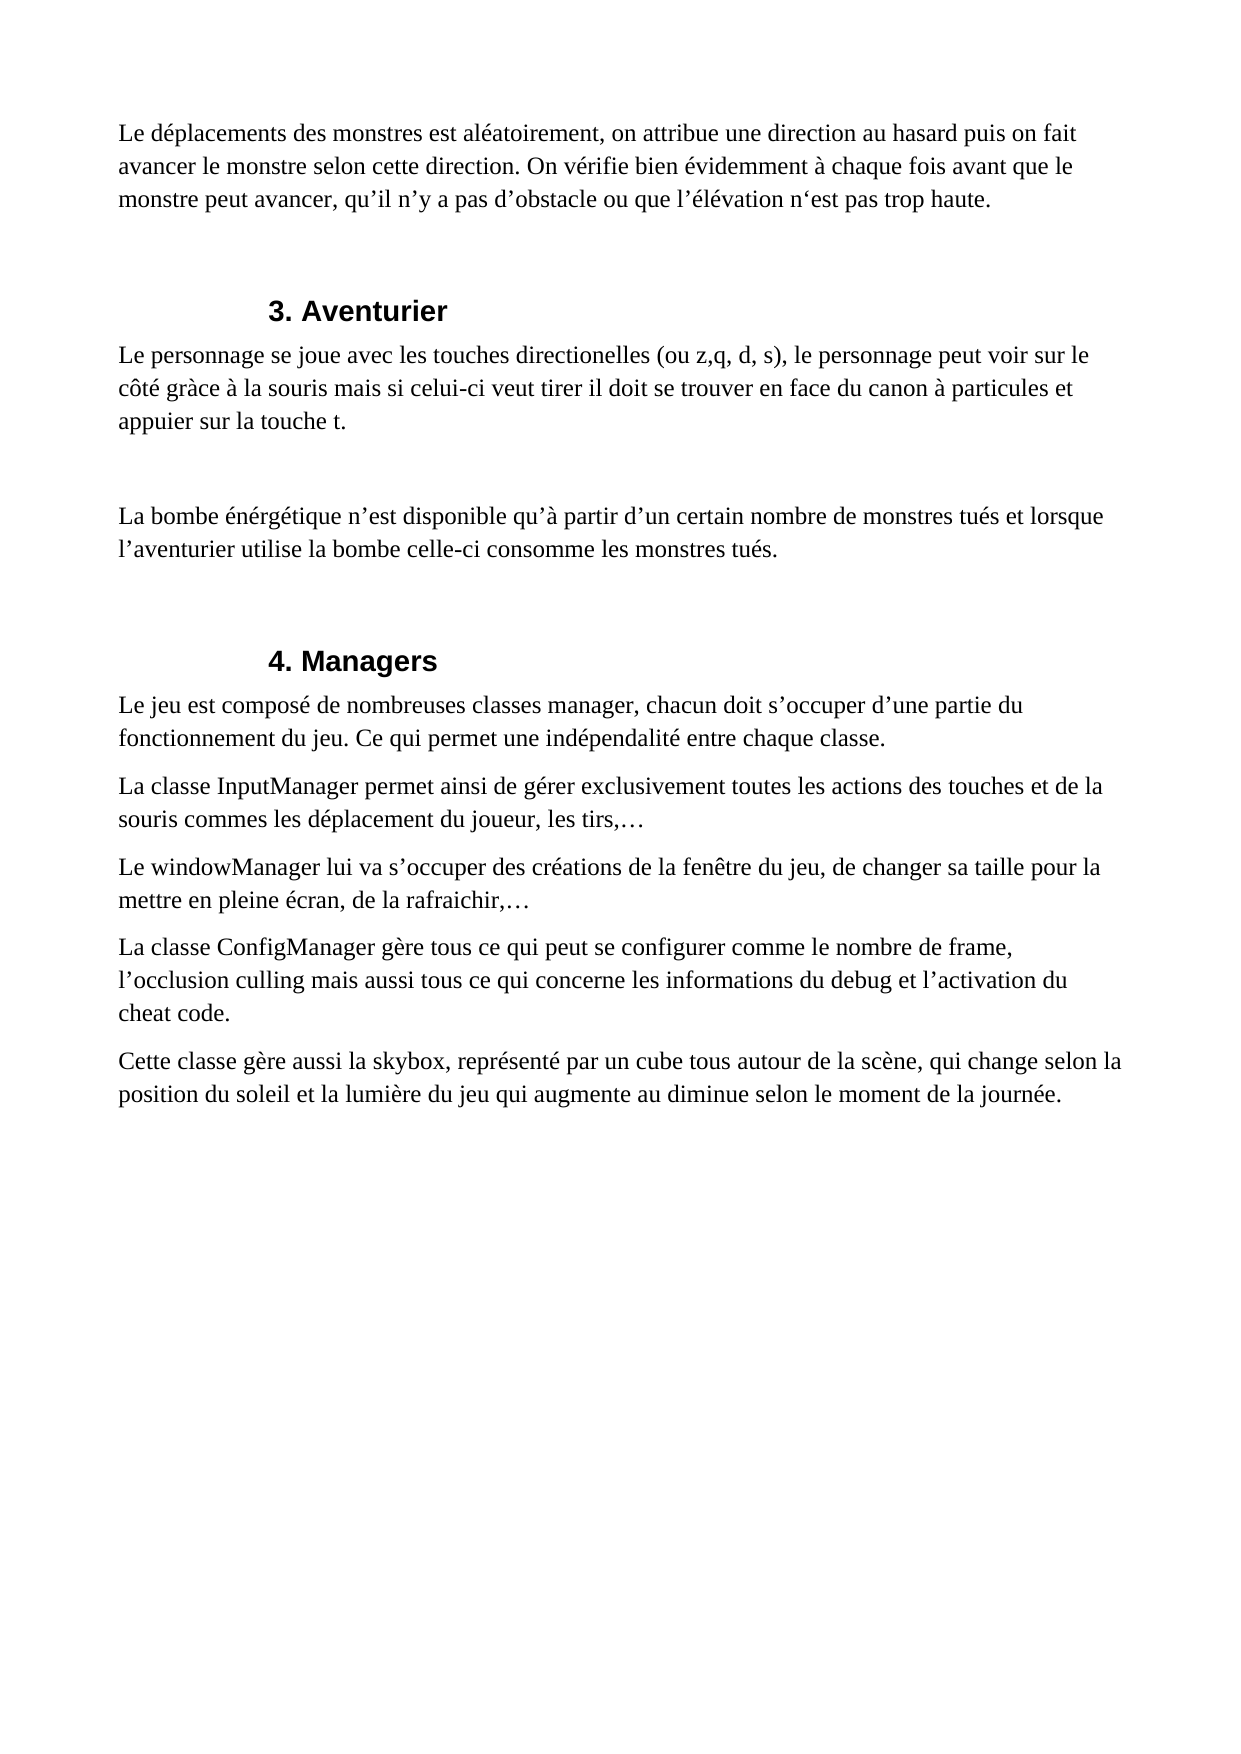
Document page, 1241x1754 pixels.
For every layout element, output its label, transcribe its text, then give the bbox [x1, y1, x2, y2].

text Le jeu est composé de nombreuses classes manager, chacun doit s’occuper d’une partie du fonctionnement du jeu. Ce qui permet une indépendalité entre chaque classe. [118, 691, 1122, 752]
text Le déplacements des monstres est aléatoirement, on attribue une direction au hasard puis on fait avancer le monstre selon cette direction. On vérifie bien évidemment à chaque fois avant que le monstre peut avancer, qu’il n’y a pas d’obstacle ou que l’élévation n‘est pas trop haute. [118, 118, 1122, 213]
text La classe InputManager permet ainsi de gérer exclusivement toutes les actions des touches et de la souris commes les déplacement du joueur, les tirs,… [118, 771, 1122, 833]
text Le personnage se joue avec les touches directionelles (ou z,q, d, s), le personnage peut voir sur le côté gràce à la souris mais si celui-ci veut tirer il doit se trouver en face du canon à particules et appuier sur la touche t. [118, 340, 1122, 435]
text La classe ConfigManager gère tous ce qui peut se configurer comme le nombre de frame, l’occlusion culling mais aussi tous ce qui concerne les informations du debug et l’activation du cheat code. [118, 932, 1122, 1027]
text La bombe énérgétique n’est disponible qu’à partir d’un certain nombre de monstres tués et lorsque l’aventurier utilise la bombe celle-ci consomme les monstres tués. [118, 501, 1122, 563]
text Le windowManager lui va s’occuper des créations de la fenêtre du jeu, de changer sa taille pour la mettre en pleine écran, de la rafraichir,… [118, 852, 1122, 913]
text Cette classe gère aussi la skybox, représenté par un cube tous autour de la scène, qui change selon la position du soleil et la lumière du jeu qui augmente au diminue selon le moment de la journée. [118, 1046, 1122, 1108]
subtitle 3. Aventurier [268, 294, 1122, 328]
subtitle 4. Managers [268, 644, 1122, 678]
